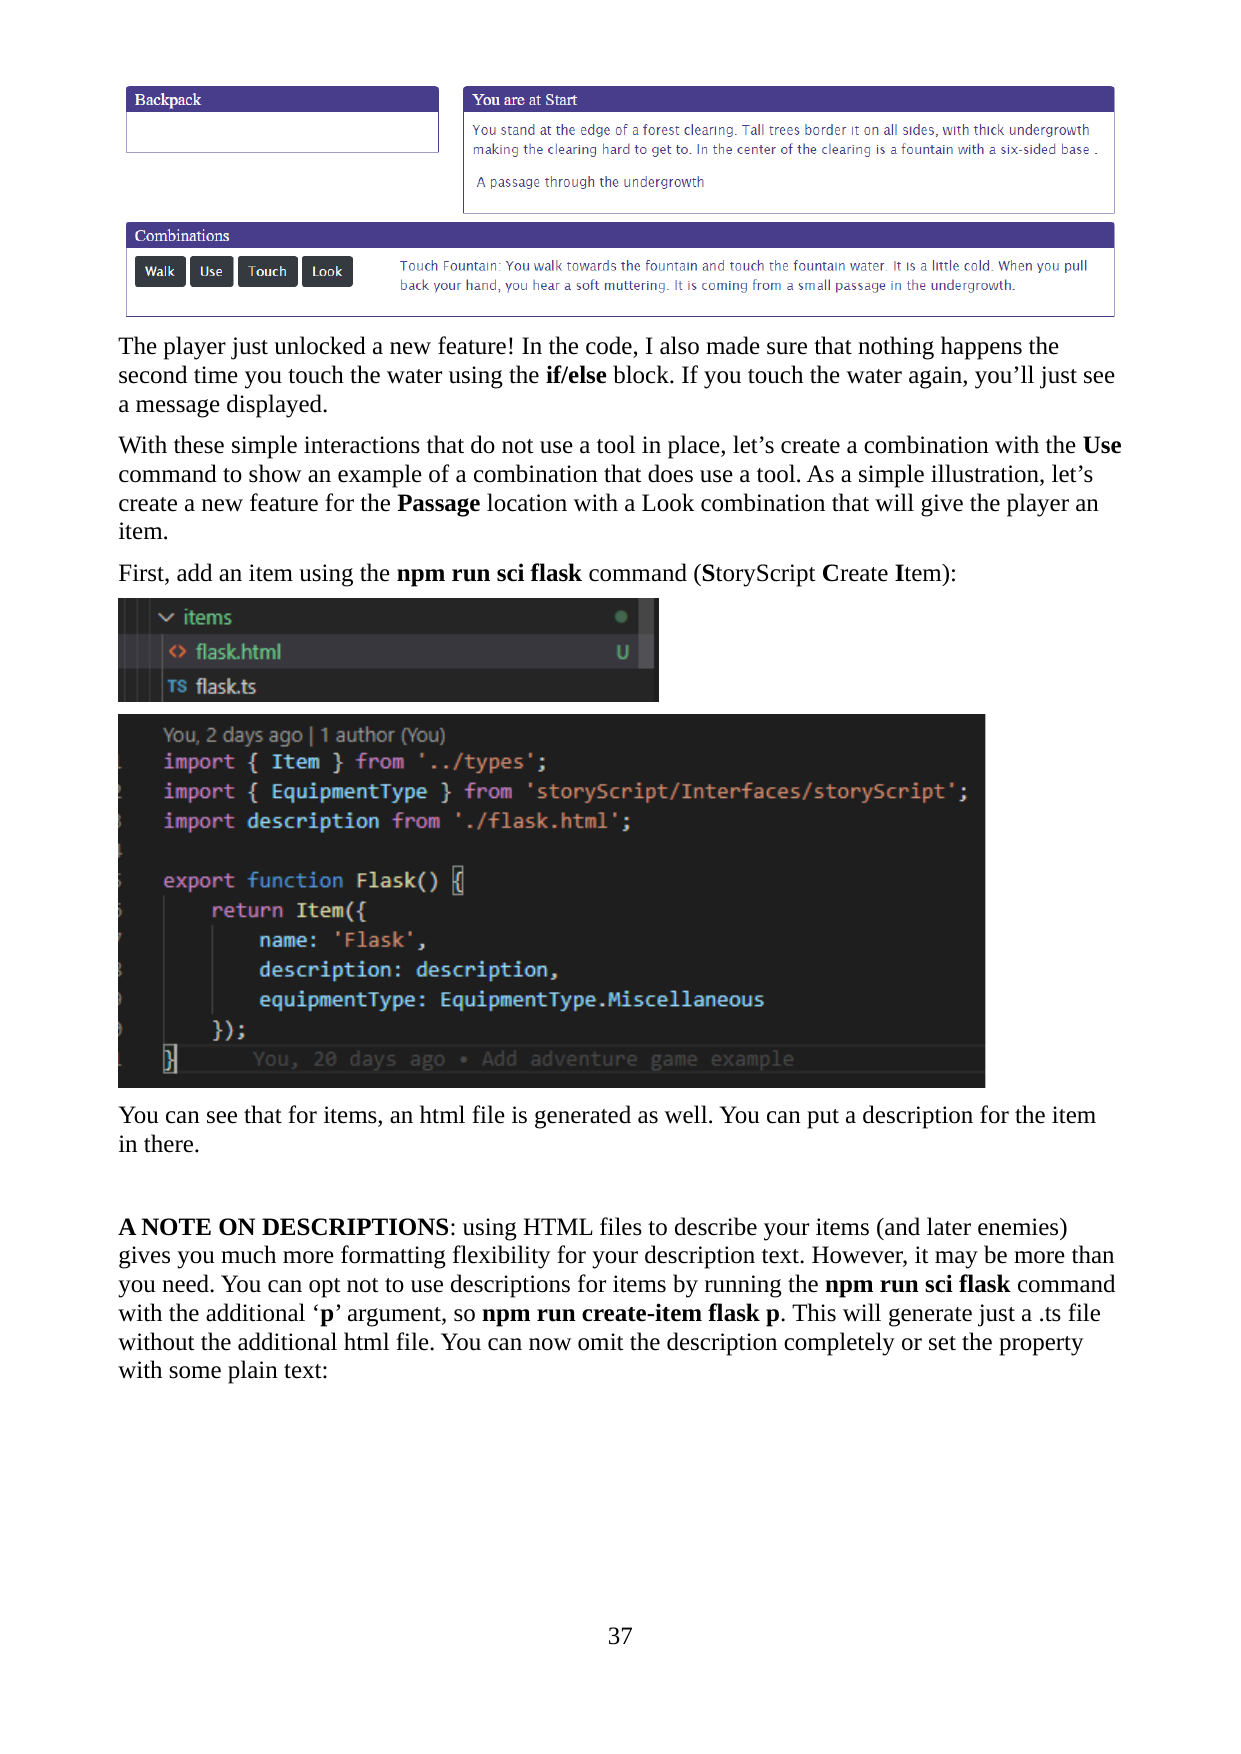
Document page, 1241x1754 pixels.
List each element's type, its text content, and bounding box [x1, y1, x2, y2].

text With these simple interactions that do not use a tool in place, let’s create a combination with the Use command to show an example of a combination that does use a tool. As a simple illustration, let’s create a new feature for the Passage location with a Look combination that will give the player an item. [118, 430, 1122, 545]
text The player just unlocked a new feature! In the code, I also made sure that nothing happens the second time you touch the water using the if/else block. If you touch the water again, you’ll just see a message displayed. [118, 331, 1122, 418]
text A NOTE ON DESCRIPTIONS: using HTML files to describe your items (and later enemies) gives you much more formatting flexibility for your description text. However, it may be more than you need. You can opt not to use descriptions for items by running the npm run sci flask command with the additional ‘p’ argument, so npm run create-item flask p. This will generate just a .ts file without the additional html file. You can now omit the description completely or set the property with some plain text: [118, 1212, 1122, 1384]
text First, add an item using the npm run sci flask command (StoryScript Create Item): [118, 558, 1122, 586]
text You can see that for items, an html file is generated as well. You can put a description for the item in there. [118, 1100, 1122, 1158]
